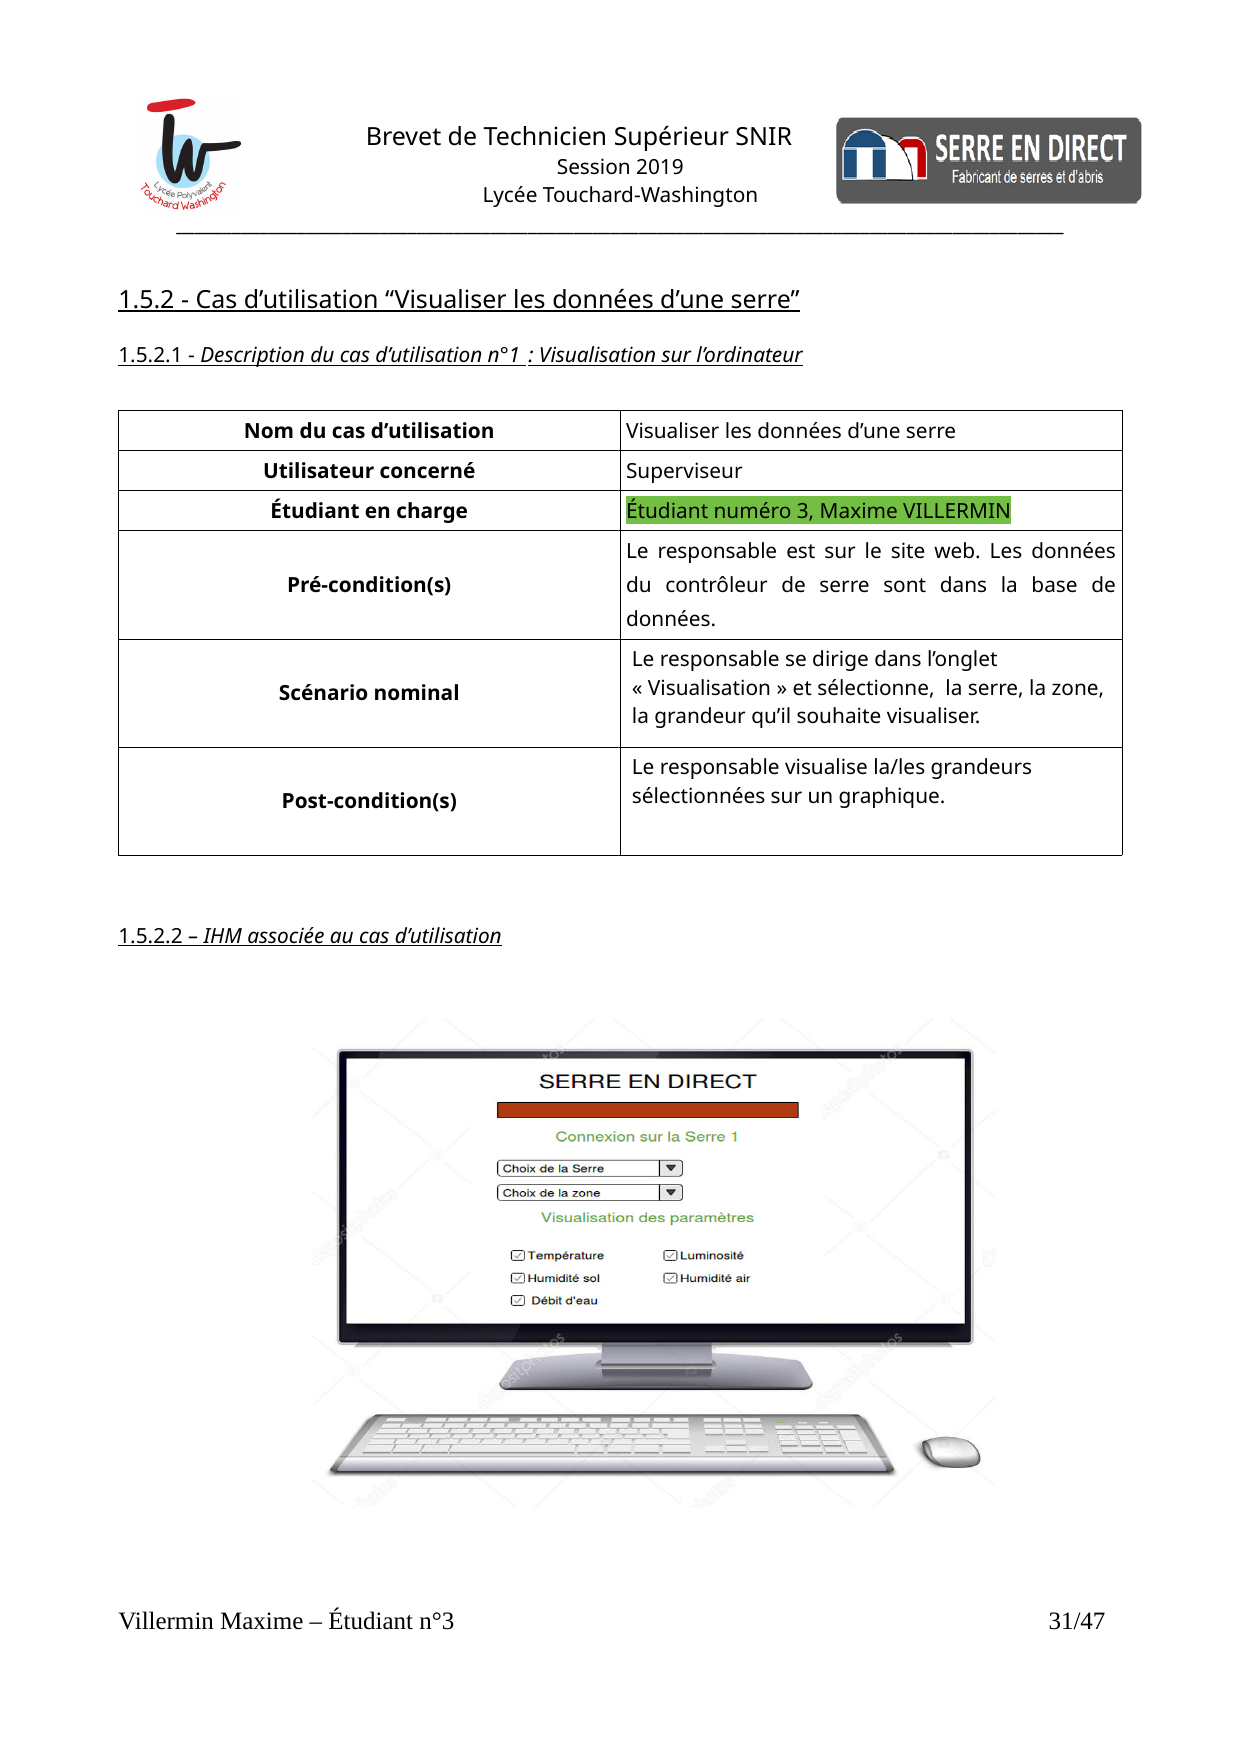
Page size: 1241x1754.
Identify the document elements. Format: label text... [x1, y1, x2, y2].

table_header Visualiser les données d’une serre [621, 411, 1122, 450]
table_cell Pré-condition(s) [119, 531, 620, 638]
picture [312, 1018, 997, 1508]
table_cell Le responsable visualise la/les grandeurs sélectionnées sur un graphique. [621, 748, 1122, 855]
table_cell Le responsable se dirige dans l’onglet « Visualisation » et sélectionne, la serre, la zone, la grandeur qu’il souhaite visualiser. [621, 640, 1122, 747]
picture [138, 95, 243, 212]
table_cell Superviseur [621, 451, 1122, 490]
table_cell Étudiant numéro 3, Maxime VILLERMIN [621, 491, 1122, 530]
table_cell Utilisateur concerné [119, 451, 620, 490]
table_header Nom du cas d’utilisation [119, 411, 620, 450]
table_cell Étudiant en charge [119, 491, 620, 530]
table_cell Scénario nominal [119, 640, 620, 747]
table_cell Post-condition(s) [119, 748, 620, 855]
subtitle 1.5.2.2 – IHM associée au cas d’utilisation [118, 921, 1122, 949]
subtitle 1.5.2.1 - Description du cas d’utilisation n°1 : Visualisation sur l’ordinateur [118, 341, 1122, 369]
subtitle 1.5.2 - Cas d’utilisation “Visualiser les données d’une serre” [118, 282, 1122, 316]
picture [831, 115, 1145, 208]
table_cell Le responsable est sur le site web. Les données du contrôleur de serre sont dans la base de données. [621, 531, 1122, 638]
